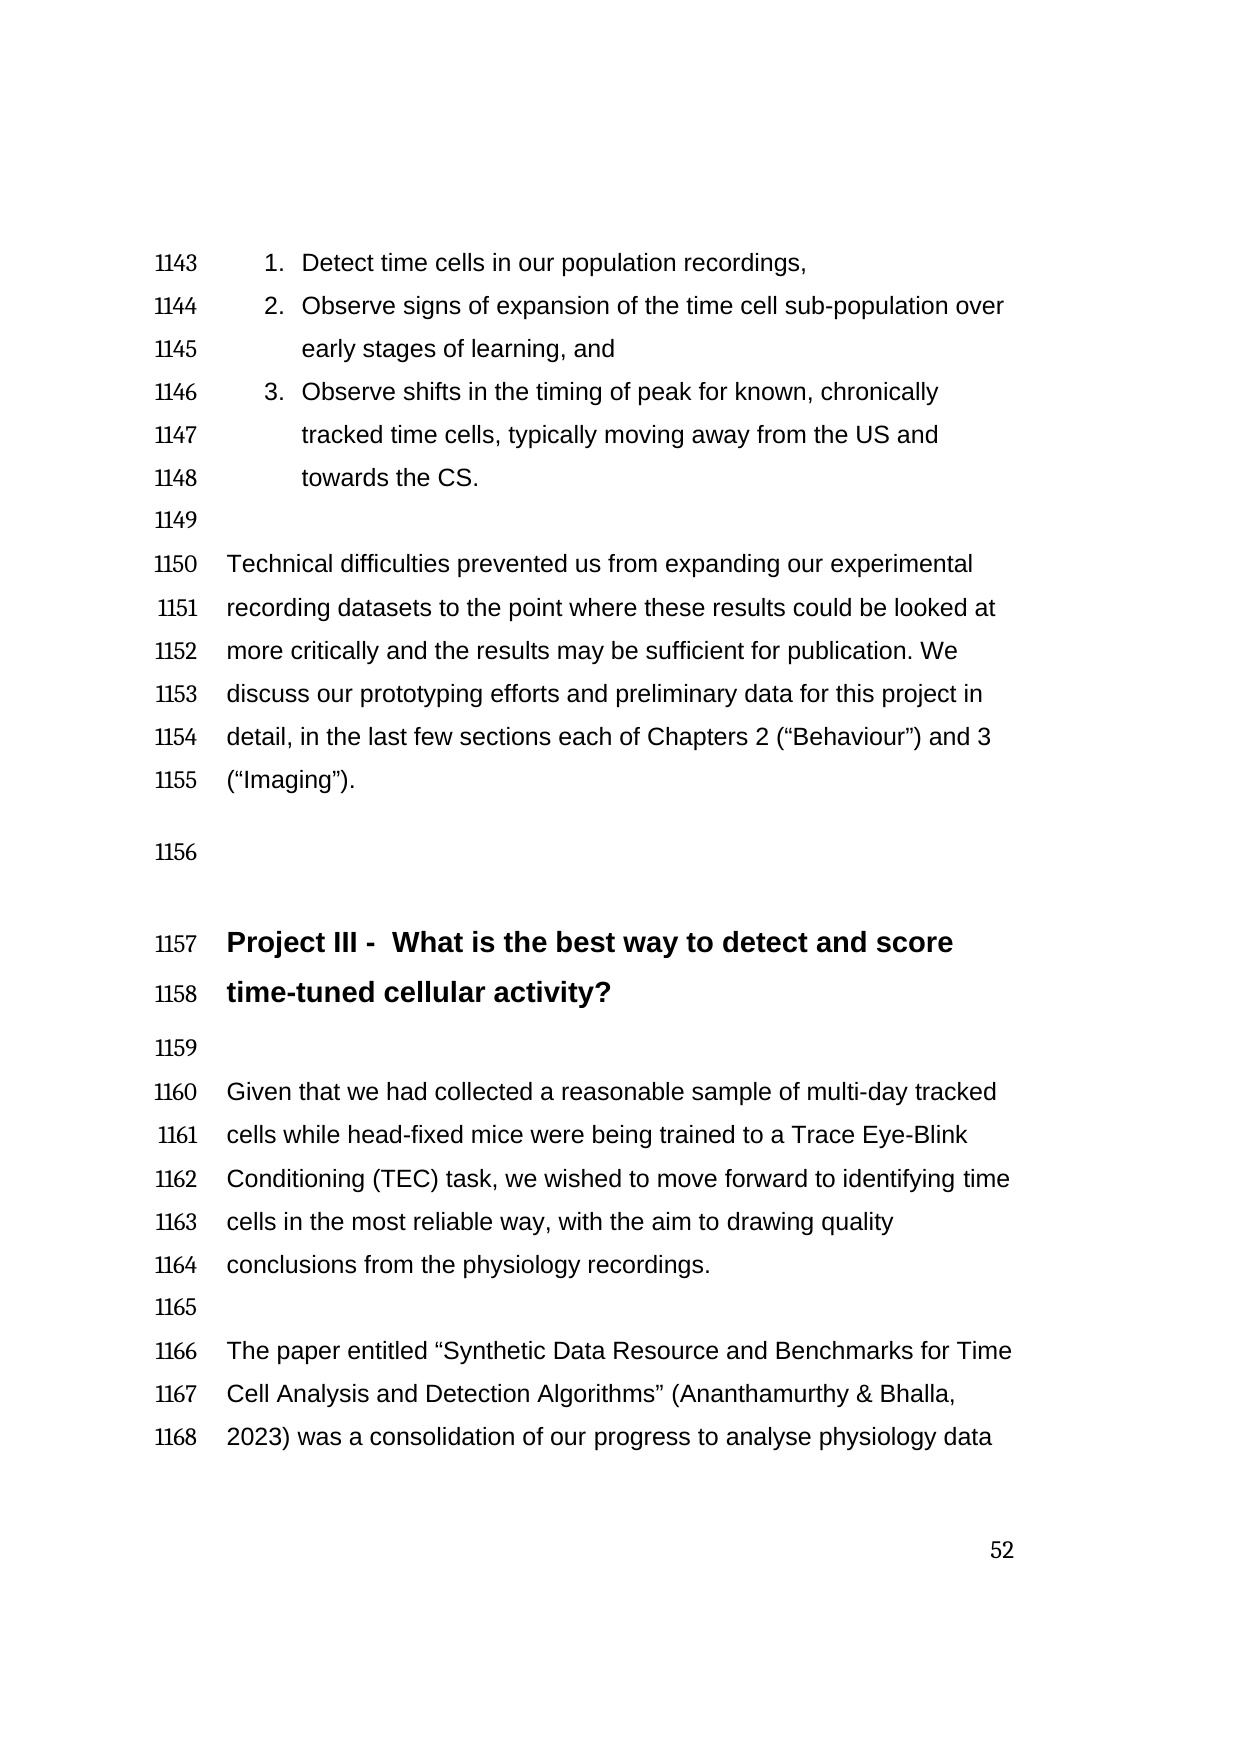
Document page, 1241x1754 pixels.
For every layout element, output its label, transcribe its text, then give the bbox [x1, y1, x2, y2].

text The paper entitled “Synthetic Data Resource and Benchmarks for Time Cell Analysis and Detection Algorithms” (Ananthamurthy & Bhalla, 2023)⁠ was a consolidation of our progress to analyse physiology data [226, 1336, 1014, 1451]
list Observe shifts in the timing of peak for known, chronically tracked time cells, typically moving away from the US and towards the CS. [264, 377, 1014, 492]
text Technical difficulties prevented us from expanding our experimental recording datasets to the point where these results could be looked at more critically and the results may be sufficient for publication. We discuss our prototyping efforts and preliminary data for this project in detail, in the last few sections each of Chapters 2 (“Behaviour”) and 3 (“Imaging”). [226, 549, 1014, 794]
text Given that we had collected a reasonable sample of multi-day tracked cells while head-fixed mice were being trained to a Trace Eye-Blink Conditioning (TEC) task, we wished to move forward to identifying time cells in the most reliable way, with the aim to drawing quality conclusions from the physiology recordings. [226, 1077, 1014, 1278]
subtitle Project III - What is the best way to detect and score time-tuned cellular activity? [226, 925, 1014, 1009]
list Observe signs of expansion of the time cell sub-population over early stages of learning, and [264, 291, 1014, 363]
list Detect time cells in our population recordings, [264, 248, 1014, 276]
